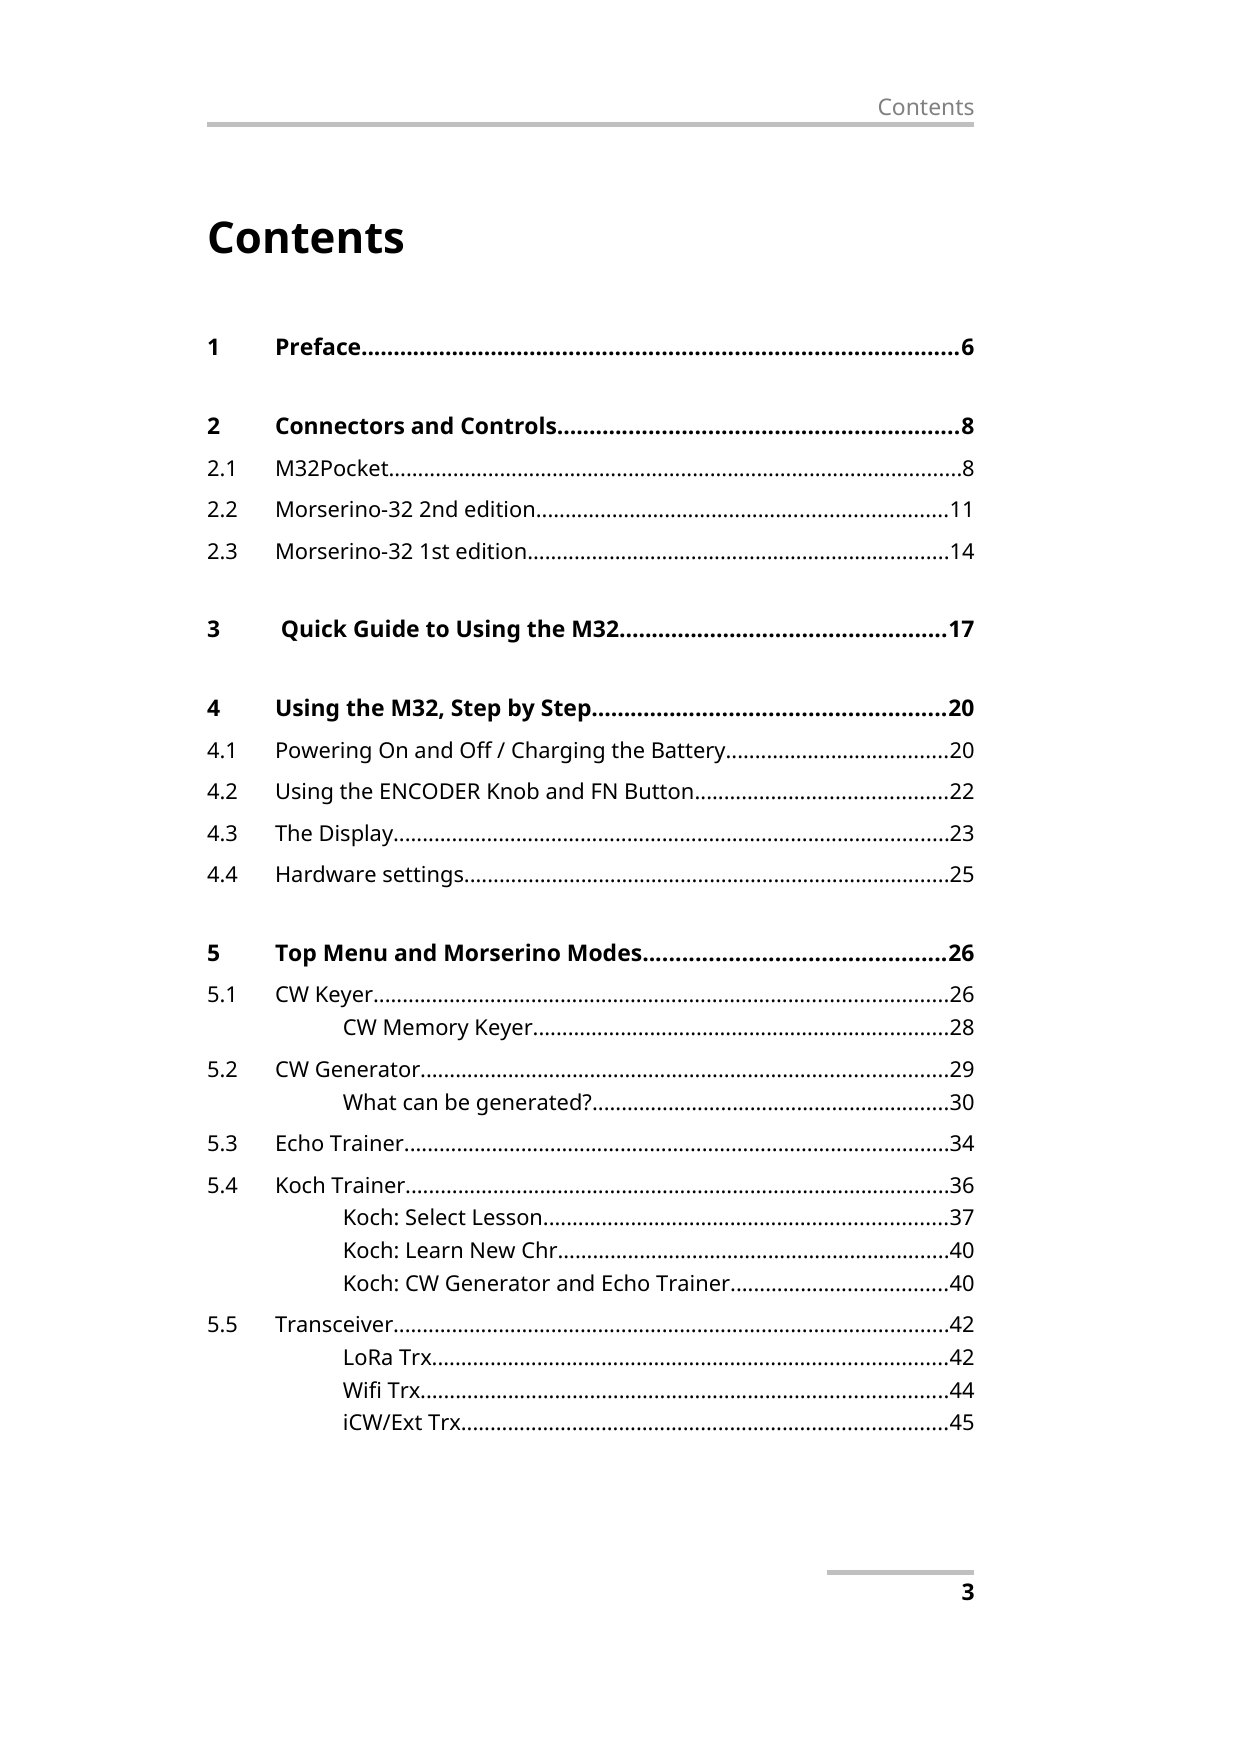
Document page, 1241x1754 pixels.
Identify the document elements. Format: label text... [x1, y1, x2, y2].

text 1 Preface 6 [207, 331, 974, 363]
subtitle Contents [207, 207, 974, 266]
text LoRa Trx 42 [275, 1342, 974, 1372]
text CW Memory Keyer 28 [275, 1012, 974, 1042]
text 2.2 Morserino-32 2nd edition 11 [207, 494, 974, 524]
text Koch: CW Generator and Echo Trainer 40 [275, 1268, 974, 1297]
text What can be generated? 30 [275, 1086, 974, 1116]
text 5.5 Transceiver 42 [207, 1309, 974, 1339]
text 5.4 Koch Trainer 36 [207, 1169, 974, 1199]
text 4.1 Powering On and Off / Charging the Battery 20 [207, 735, 974, 764]
text 5 Top Menu and Morserino Modes 26 [207, 936, 974, 968]
text 2.3 Morserino-32 1st edition 14 [207, 536, 974, 566]
text 2 Connectors and Controls 8 [207, 410, 974, 441]
text Koch: Learn New Chr 40 [275, 1235, 974, 1265]
text 5.2 CW Generator 29 [207, 1054, 974, 1083]
text 2.1 M32Pocket 8 [207, 453, 974, 483]
text 4.4 Hardware settings 25 [207, 859, 974, 889]
text 4.3 The Display 23 [207, 818, 974, 848]
text 5.1 CW Keyer 26 [207, 979, 974, 1009]
text 4.2 Using the ENCODER Knob and FN Button 22 [207, 776, 974, 806]
text Wifi Trx 44 [275, 1375, 974, 1404]
text iCW/Ext Trx 45 [275, 1407, 974, 1437]
text 3 Quick Guide to Using the M32 17 [207, 613, 974, 644]
text 4 Using the M32, Step by Step 20 [207, 692, 974, 723]
text Koch: Select Lesson 37 [275, 1202, 974, 1232]
text 5.3 Echo Trainer 34 [207, 1128, 974, 1158]
